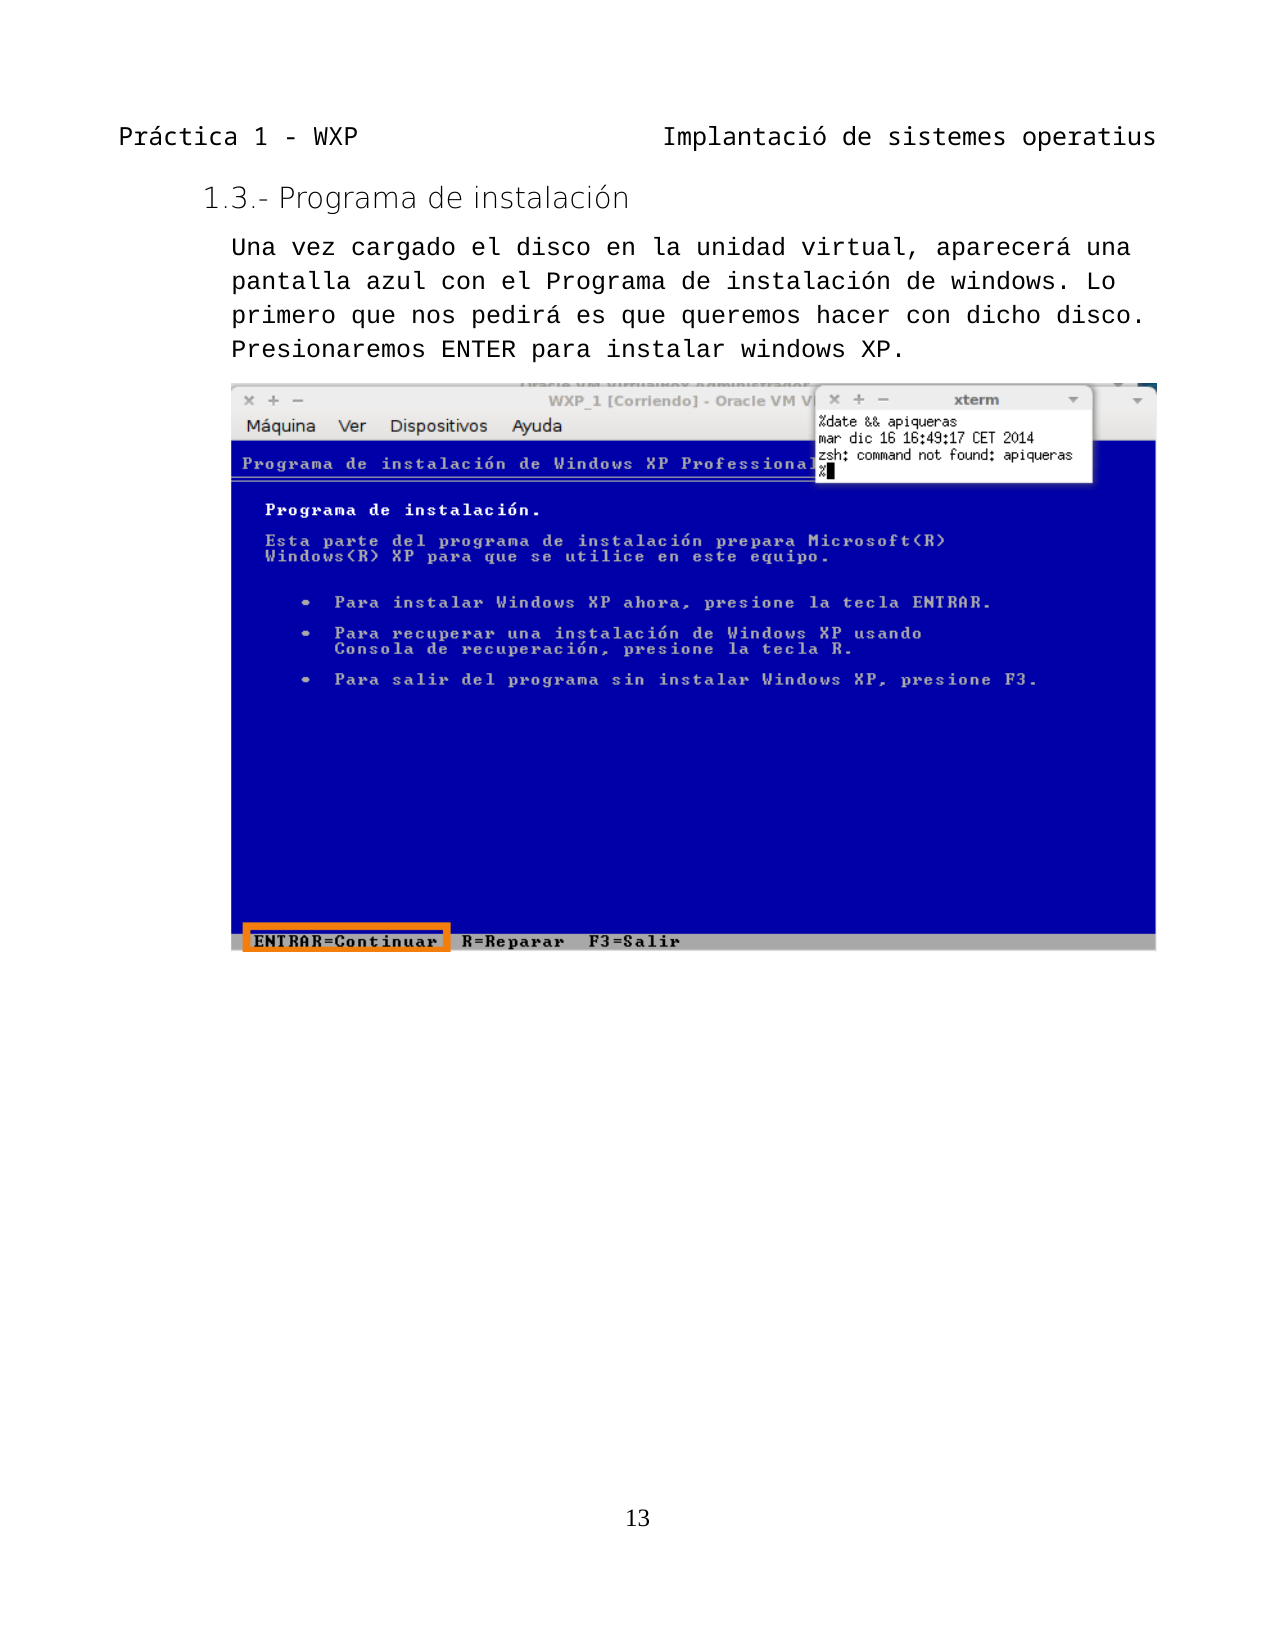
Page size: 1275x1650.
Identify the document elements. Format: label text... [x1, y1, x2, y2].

list Programa de instalación [193, 182, 1157, 216]
picture [231, 383, 1157, 952]
text Una vez cargado el disco en la unidad virtual, aparecerá una pantalla azul con el Programa de instalación de windows. Lo primero que nos pedirá es que queremos hacer con dicho disco. Presionaremos ENTER para instalar windows XP. [231, 235, 1157, 365]
